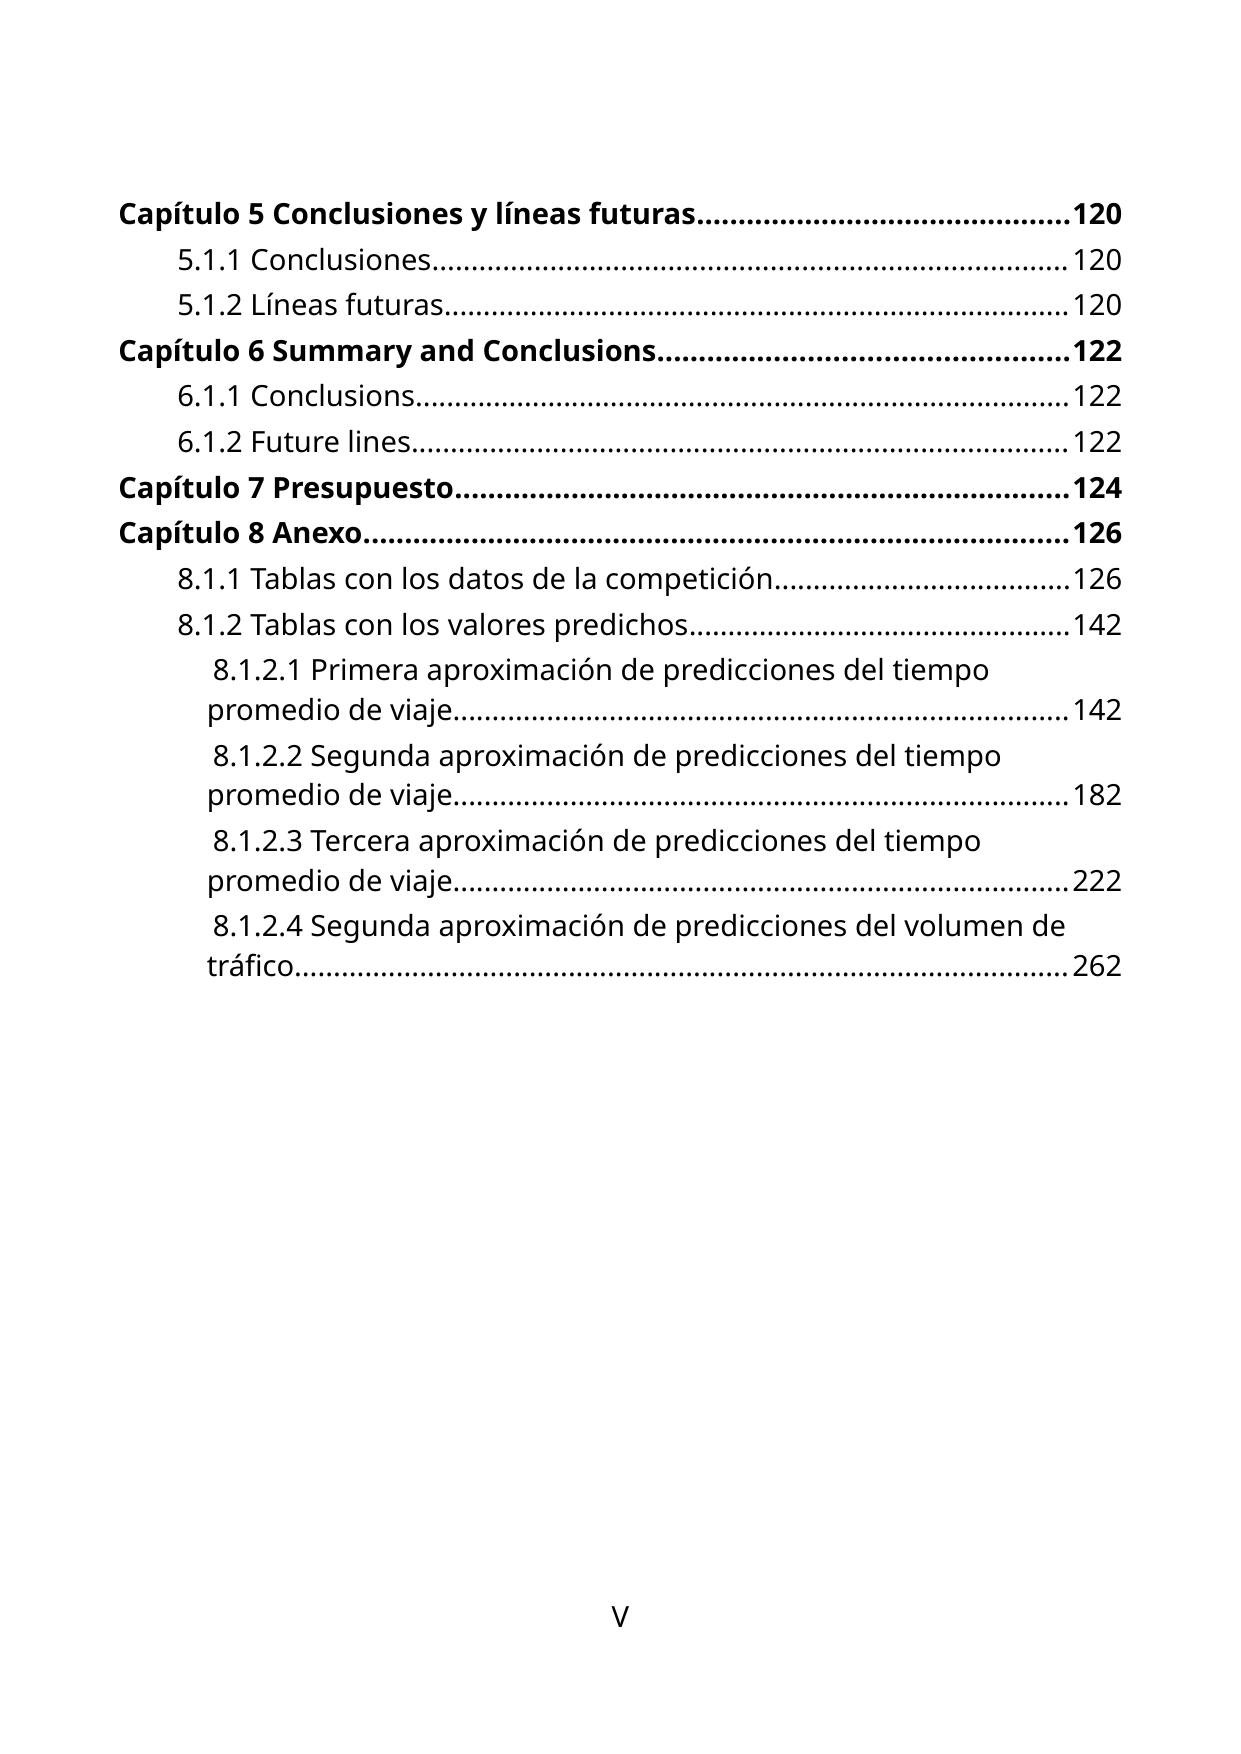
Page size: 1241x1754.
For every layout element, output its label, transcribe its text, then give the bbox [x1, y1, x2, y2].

text 8.1.2.3 Tercera aproximación de predicciones del tiempo promedio de viaje 222 [207, 820, 1122, 899]
text 8.1.2.2 Segunda aproximación de predicciones del tiempo promedio de viaje 182 [207, 735, 1122, 814]
text 8.1.2.1 Primera aproximación de predicciones del tiempo promedio de viaje 142 [207, 649, 1122, 729]
text 8.1.2.4 Segunda aproximación de predicciones del volumen de tráfico 262 [207, 905, 1122, 985]
text 8.1.2 Tablas con los valores predichos 142 [177, 604, 1122, 643]
text 6.1.2 Future lines 122 [177, 421, 1122, 461]
text 5.1.1 Conclusiones 120 [177, 239, 1122, 278]
text 5.1.2 Líneas futuras 120 [177, 284, 1122, 324]
text Capítulo 6 Summary and Conclusions 122 [118, 330, 1122, 370]
text Capítulo 5 Conclusiones y líneas futuras 120 [118, 193, 1122, 233]
text Capítulo 8 Anexo 126 [118, 513, 1122, 552]
text 8.1.1 Tablas con los datos de la competición 126 [177, 558, 1122, 598]
text Capítulo 7 Presupuesto 124 [118, 467, 1122, 507]
text 6.1.1 Conclusions 122 [177, 376, 1122, 415]
